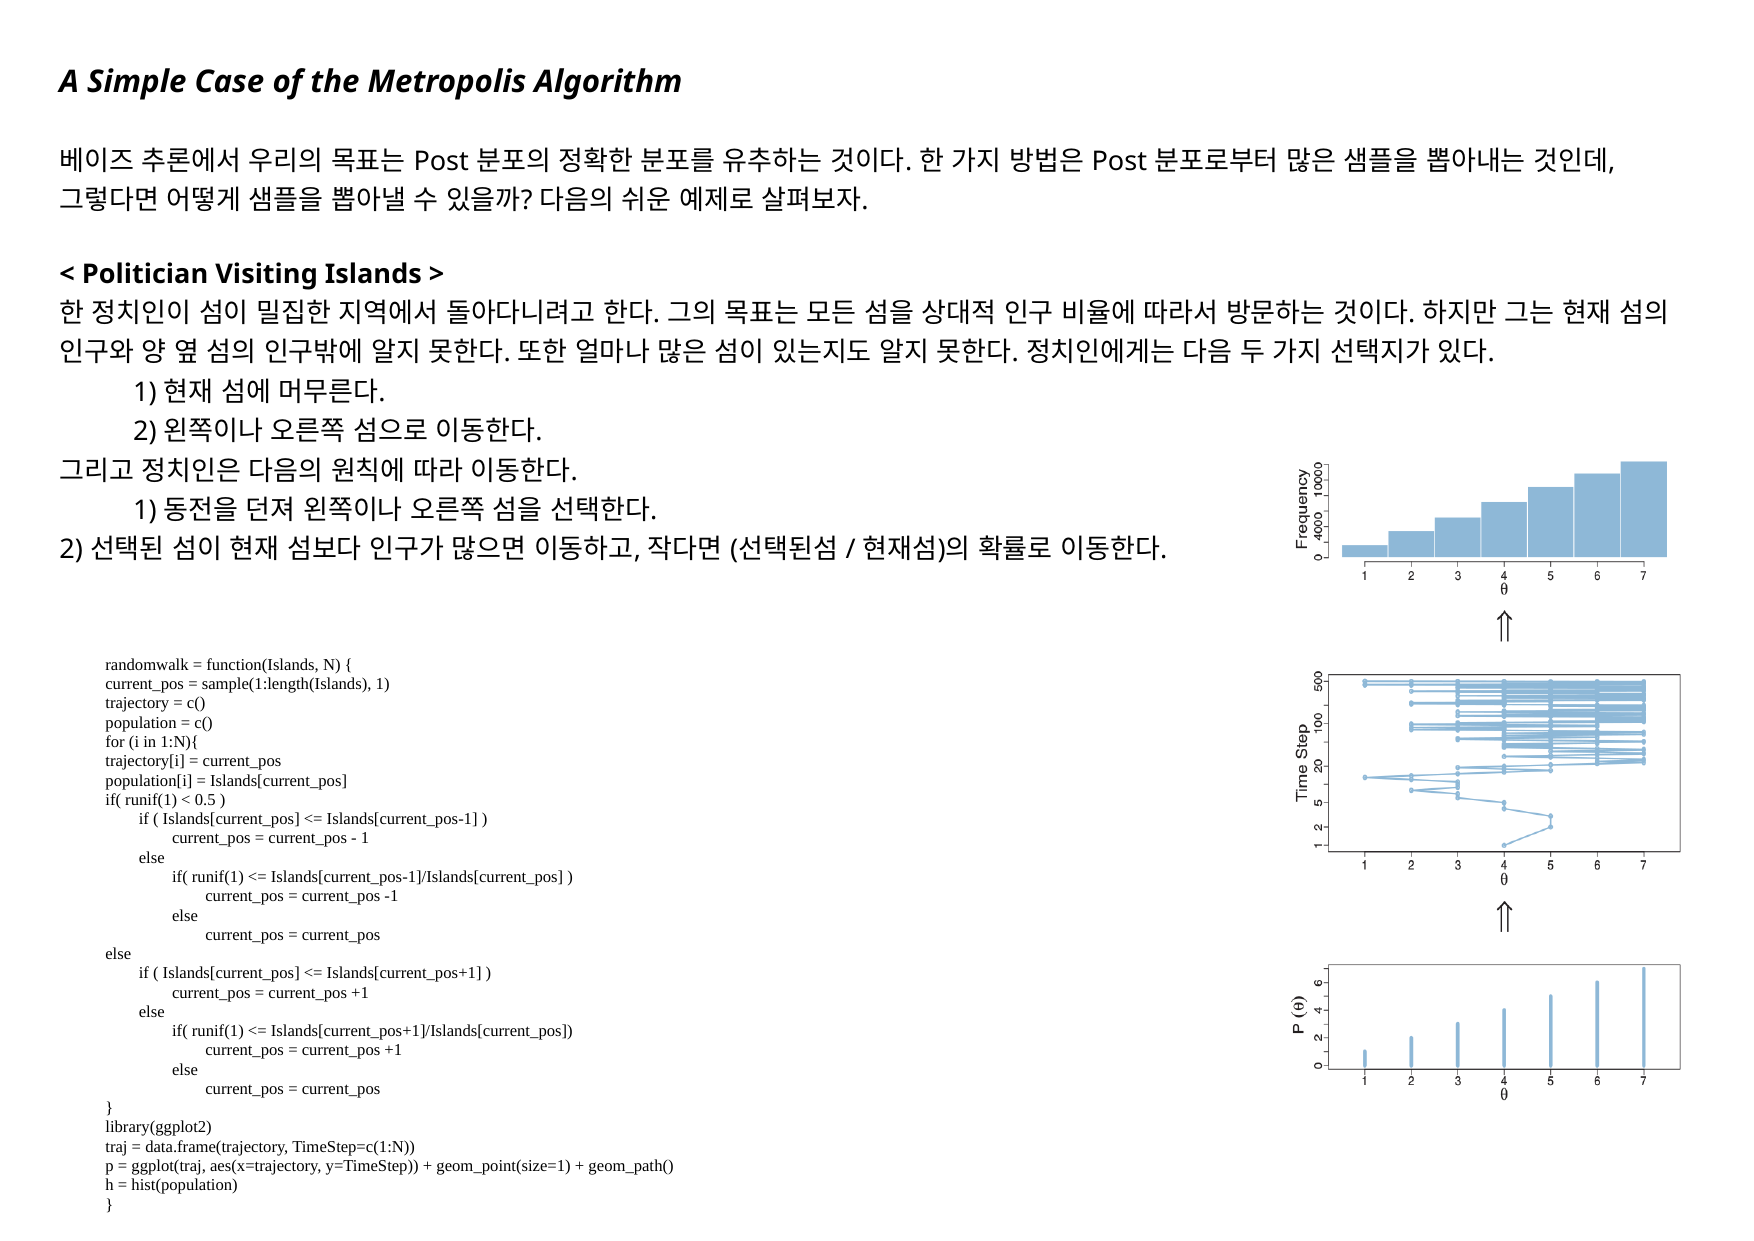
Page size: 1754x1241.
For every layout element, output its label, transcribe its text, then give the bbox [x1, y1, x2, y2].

text 베이즈 추론에서 우리의 목표는 Post 분포의 정확한 분포를 유추하는 것이다. 한 가지 방법은 Post 분포로부터 많은 샘플을 뽑아내는 것인데, 그렇다면 어떻게 샘플을 뽑아낼 수 있을까? 다음의 쉬운 예제로 살펴보자. [59, 138, 1695, 217]
picture [1271, 436, 1694, 1113]
text 1) 현재 섬에 머무른다. [59, 370, 1695, 409]
text 그리고 정치인은 다음의 원칙에 따라 이동한다. [59, 448, 1271, 488]
text < Politician Visiting Islands > [59, 254, 1695, 291]
text 2) 왼쪽이나 오른쪽 섬으로 이동한다. [59, 409, 1695, 448]
text 2) 선택된 섬이 현재 섬보다 인구가 많으면 이동하고, 작다면 (선택된섬 / 현재섬)의 확률로 이동한다. [59, 527, 1271, 567]
text 한 정치인이 섬이 밀집한 지역에서 돌아다니려고 한다. 그의 목표는 모든 섬을 상대적 인구 비율에 따라서 방문하는 것이다. 하지만 그는 현재 섬의 인구와 양 옆 섬의 인구밖에 알지 못한다. 또한 얼마나 많은 섬이 있는지도 알지 못한다. 정치인에게는 다음 두 가지 선택지가 있다. [59, 291, 1695, 370]
text A Simple Case of the Metropolis Algorithm [59, 59, 1695, 102]
text 1) 동전을 던져 왼쪽이나 오른쪽 섬을 선택한다. [59, 488, 1271, 527]
